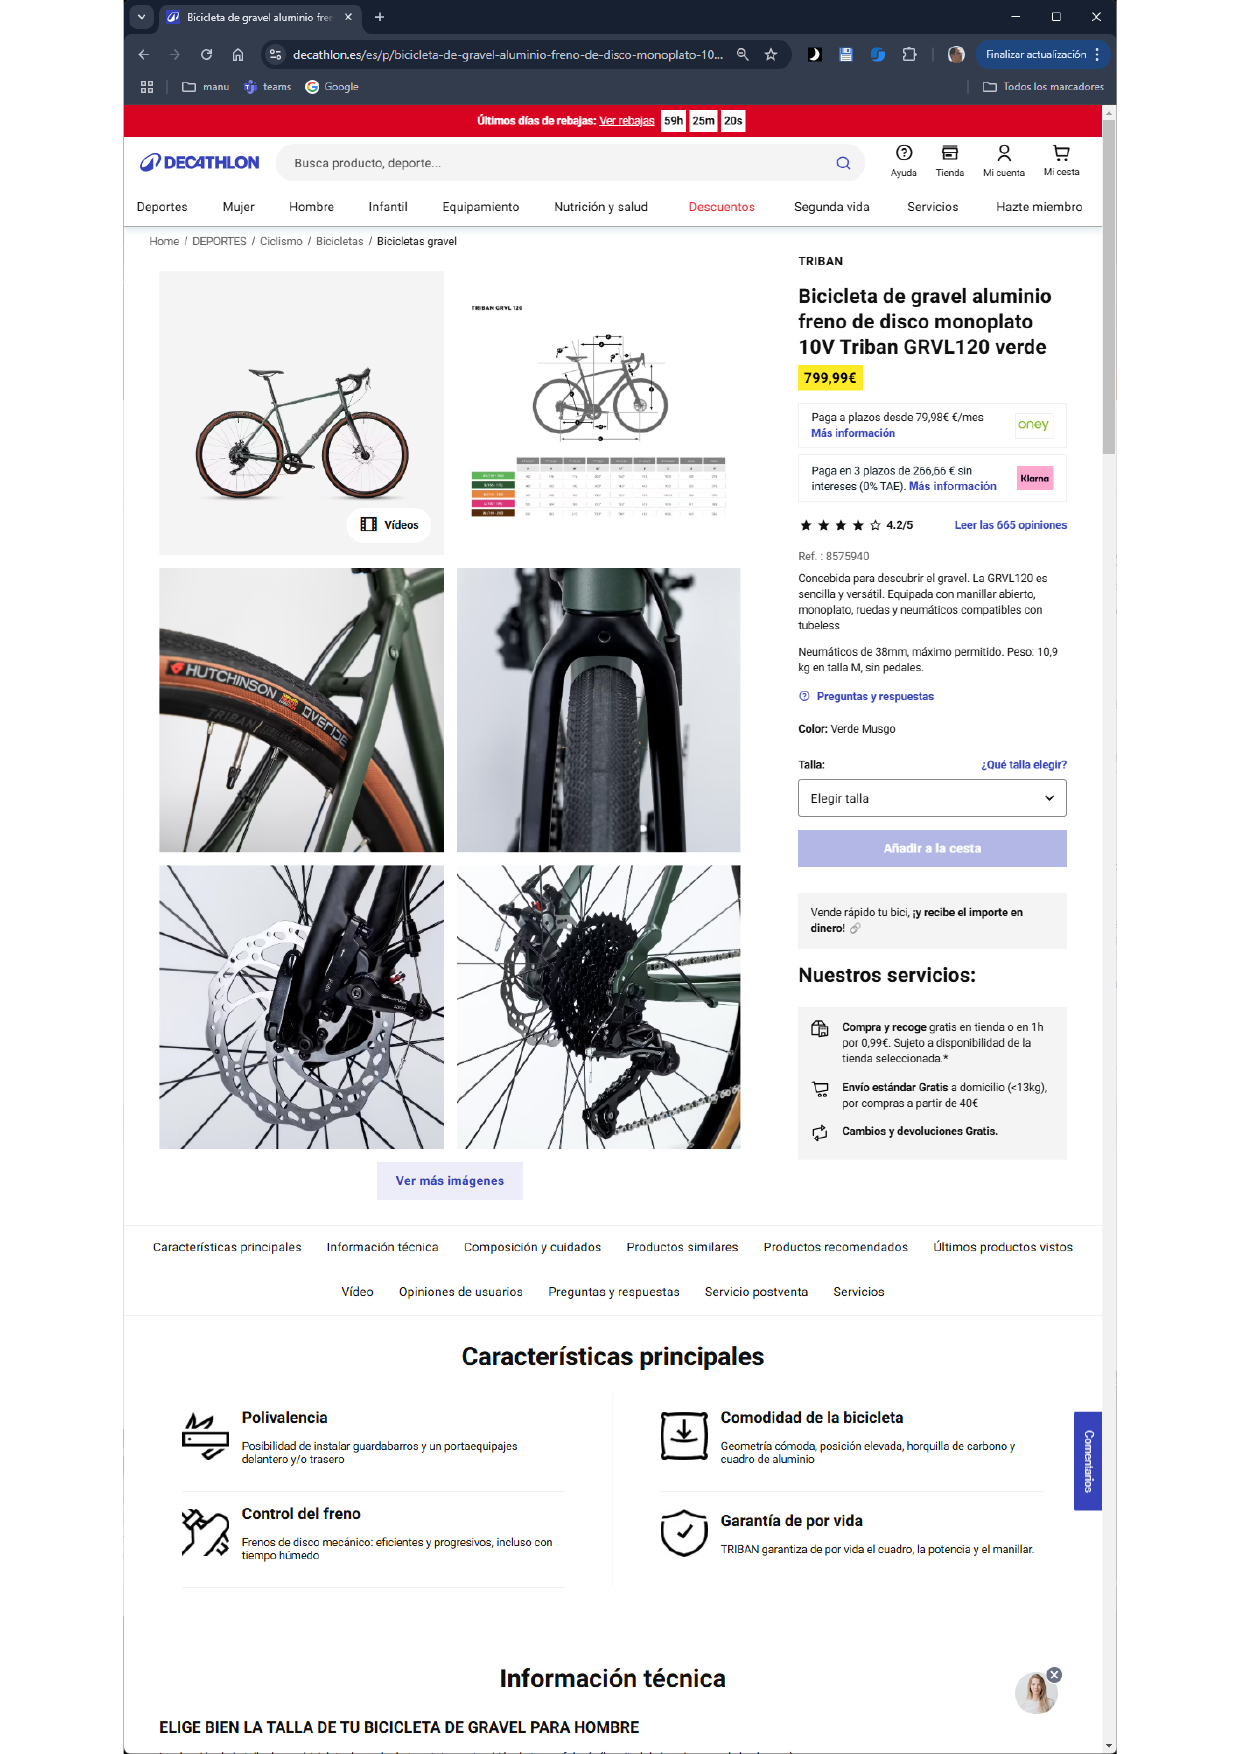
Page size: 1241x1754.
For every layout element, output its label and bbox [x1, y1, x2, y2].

picture [123, 0, 1117, 1754]
